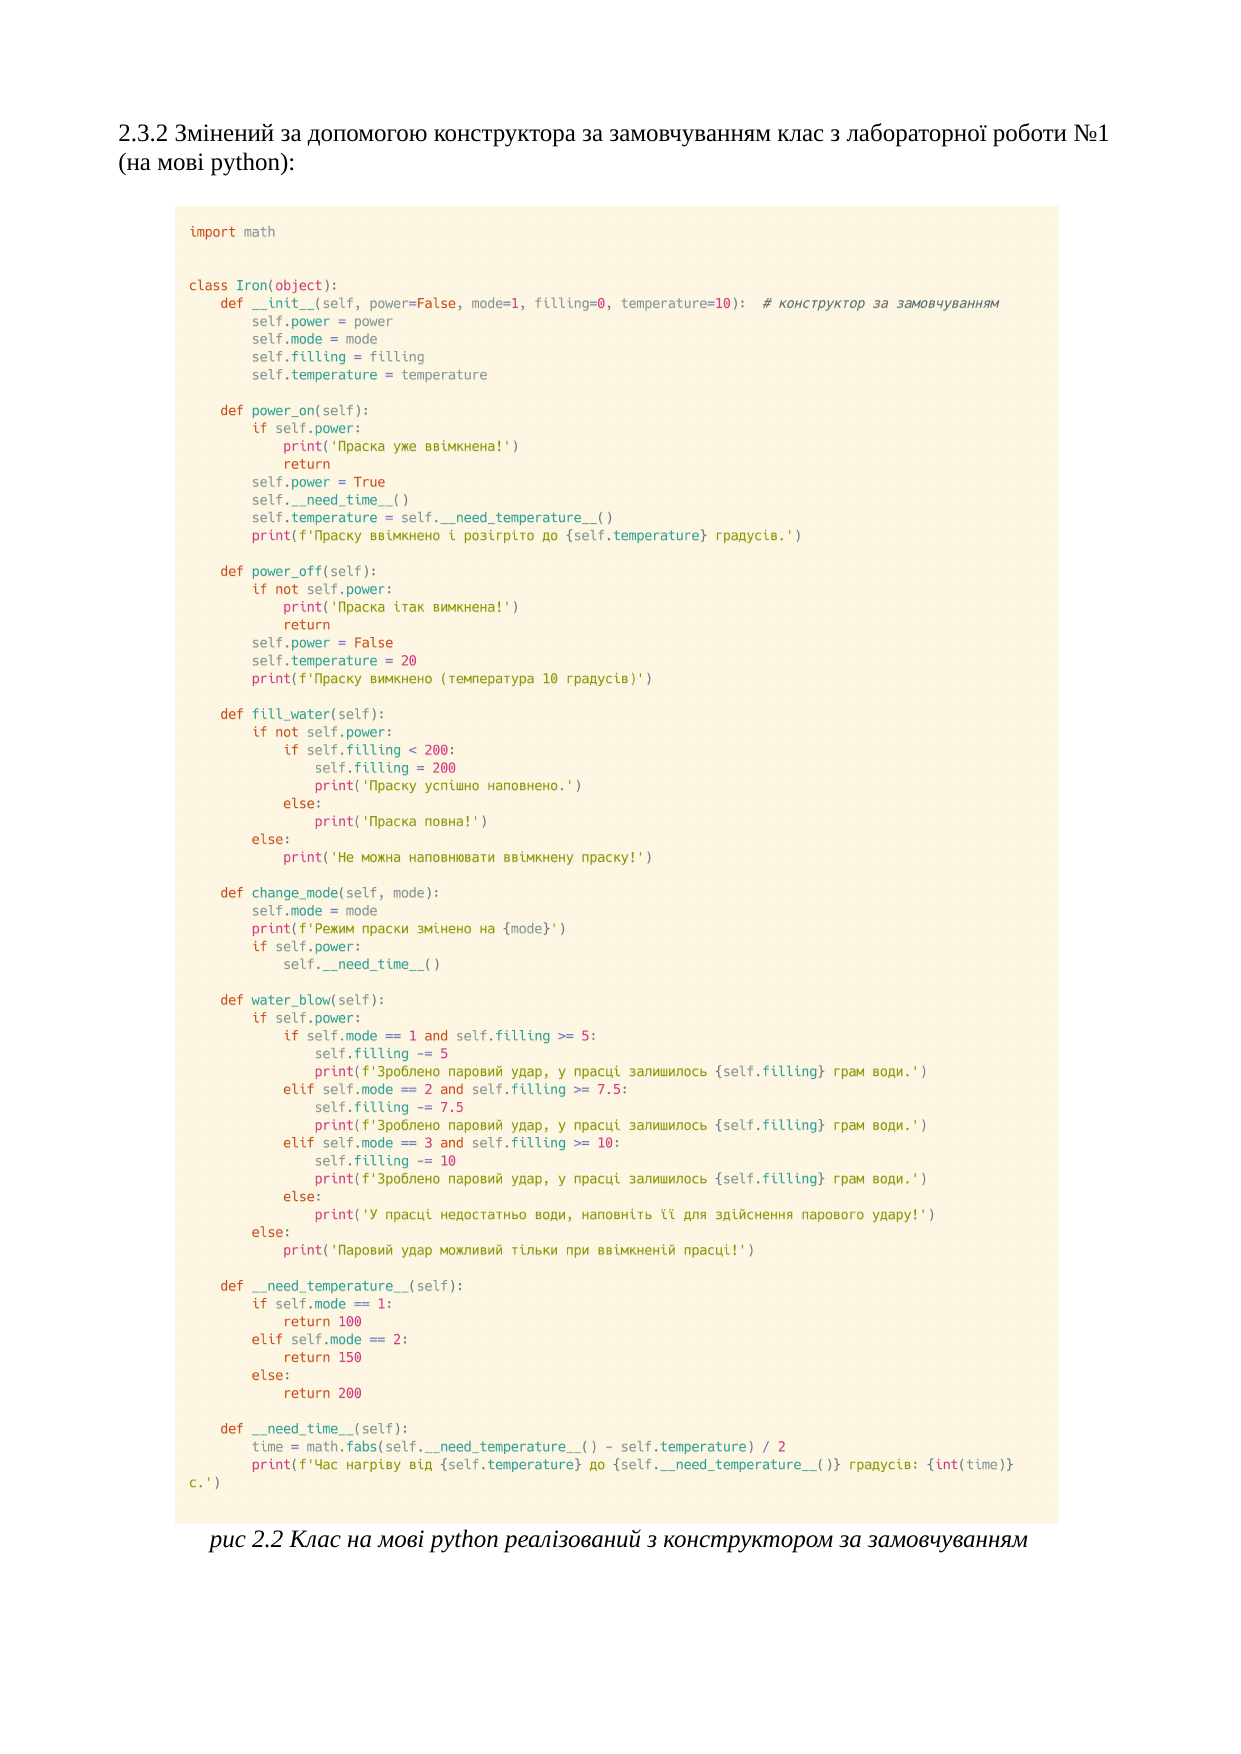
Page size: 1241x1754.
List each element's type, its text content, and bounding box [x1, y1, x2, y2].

text 2.3.2 Змінений за допомогою конструктора за замовчуванням клас з лабораторної роботи №1 (на мові python): [118, 118, 1122, 176]
text рис 2.2 Клас на мові python реалізований з конструктором за замовчуванням [118, 204, 1122, 1552]
picture [174, 206, 1059, 1524]
